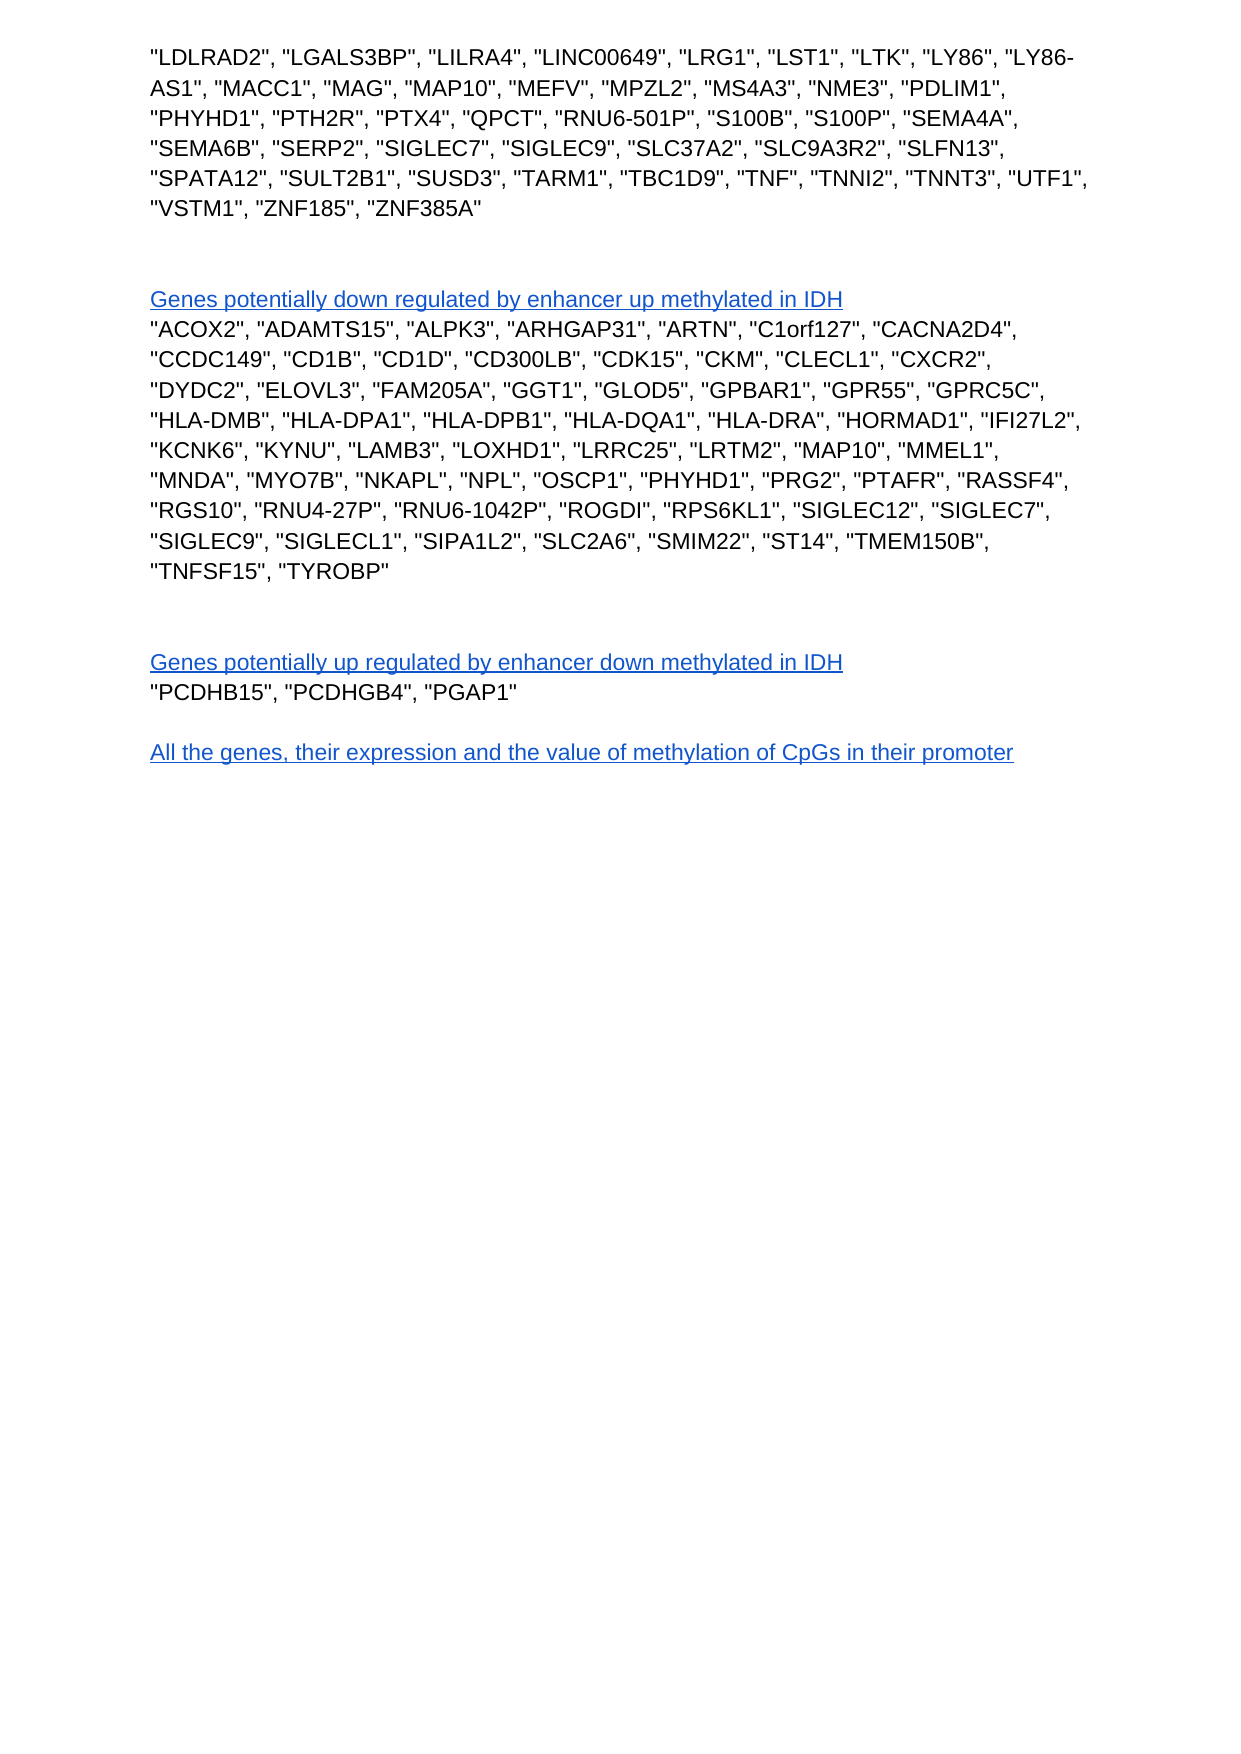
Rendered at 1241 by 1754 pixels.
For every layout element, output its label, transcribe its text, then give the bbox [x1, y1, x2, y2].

text "LDLRAD2", "LGALS3BP", "LILRA4", "LINC00649", "LRG1", "LST1", "LTK", "LY86", "LY86-AS1", "MACC1", "MAG", "MAP10", "MEFV", "MPZL2", "MS4A3", "NME3", "PDLIM1", "PHYHD1", "PTH2R", "PTX4", "QPCT", "RNU6-501P", "S100B", "S100P", "SEMA4A", "SEMA6B", "SERP2", "SIGLEC7", "SIGLEC9", "SLC37A2", "SLC9A3R2", "SLFN13", "SPATA12", "SULT2B1", "SUSD3", "TARM1", "TBC1D9", "TNF", "TNNI2", "TNNT3", "UTF1", "VSTM1", "ZNF185", "ZNF385A" [150, 44, 1090, 222]
text Genes potentially down regulated by enhancer up methylated in IDH [150, 286, 1090, 312]
text All the genes, their expression and the value of methylation of CpGs in their promoter [150, 739, 1090, 765]
text "PCDHB15", "PCDHGB4", "PGAP1" [150, 679, 1090, 705]
text "ACOX2", "ADAMTS15", "ALPK3", "ARHGAP31", "ARTN", "C1orf127", "CACNA2D4", "CCDC149", "CD1B", "CD1D", "CD300LB", "CDK15", "CKM", "CLECL1", "CXCR2", "DYDC2", "ELOVL3", "FAM205A", "GGT1", "GLOD5", "GPBAR1", "GPR55", "GPRC5C", "HLA-DMB", "HLA-DPA1", "HLA-DPB1", "HLA-DQA1", "HLA-DRA", "HORMAD1", "IFI27L2", "KCNK6", "KYNU", "LAMB3", "LOXHD1", "LRRC25", "LRTM2", "MAP10", "MMEL1", "MNDA", "MYO7B", "NKAPL", "NPL", "OSCP1", "PHYHD1", "PRG2", "PTAFR", "RASSF4", "RGS10", "RNU4-27P", "RNU6-1042P", "ROGDI", "RPS6KL1", "SIGLEC12", "SIGLEC7", "SIGLEC9", "SIGLECL1", "SIPA1L2", "SLC2A6", "SMIM22", "ST14", "TMEM150B", "TNFSF15", "TYROBP" [150, 316, 1090, 584]
text Genes potentially up regulated by enhancer down methylated in IDH [150, 648, 1090, 675]
